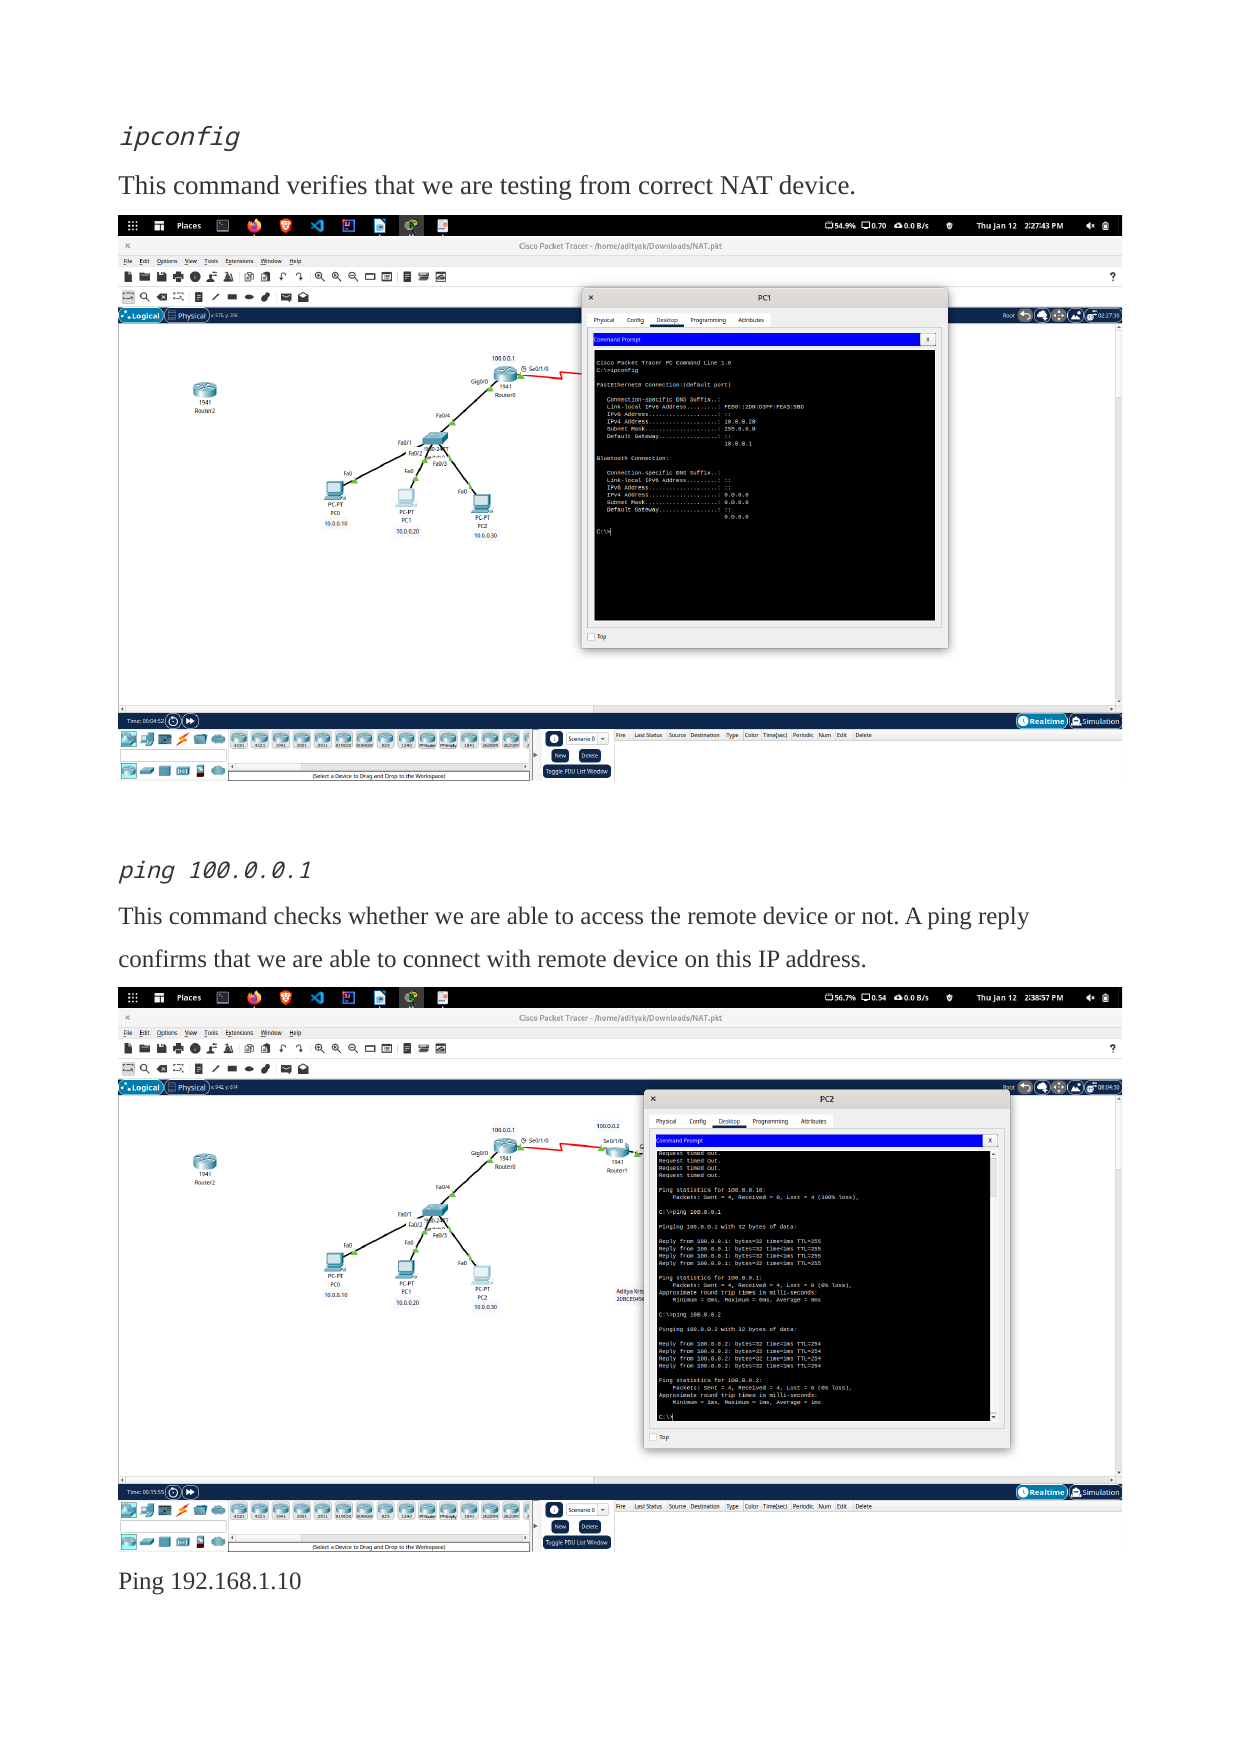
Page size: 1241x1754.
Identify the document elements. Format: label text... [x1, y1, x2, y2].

picture [118, 987, 1123, 1552]
text Ping 192.168.1.10 [118, 1552, 1122, 1595]
text ipconfig [118, 118, 1122, 152]
text This command checks whether we are able to access the remote device or not. A ping reply confirms that we are able to connect with remote device on this IP address. [118, 901, 1122, 973]
picture [118, 215, 1123, 781]
text This command verifies that we are testing from correct NAT device. [118, 169, 1122, 200]
text ping 100.0.0.1 [118, 854, 1122, 886]
